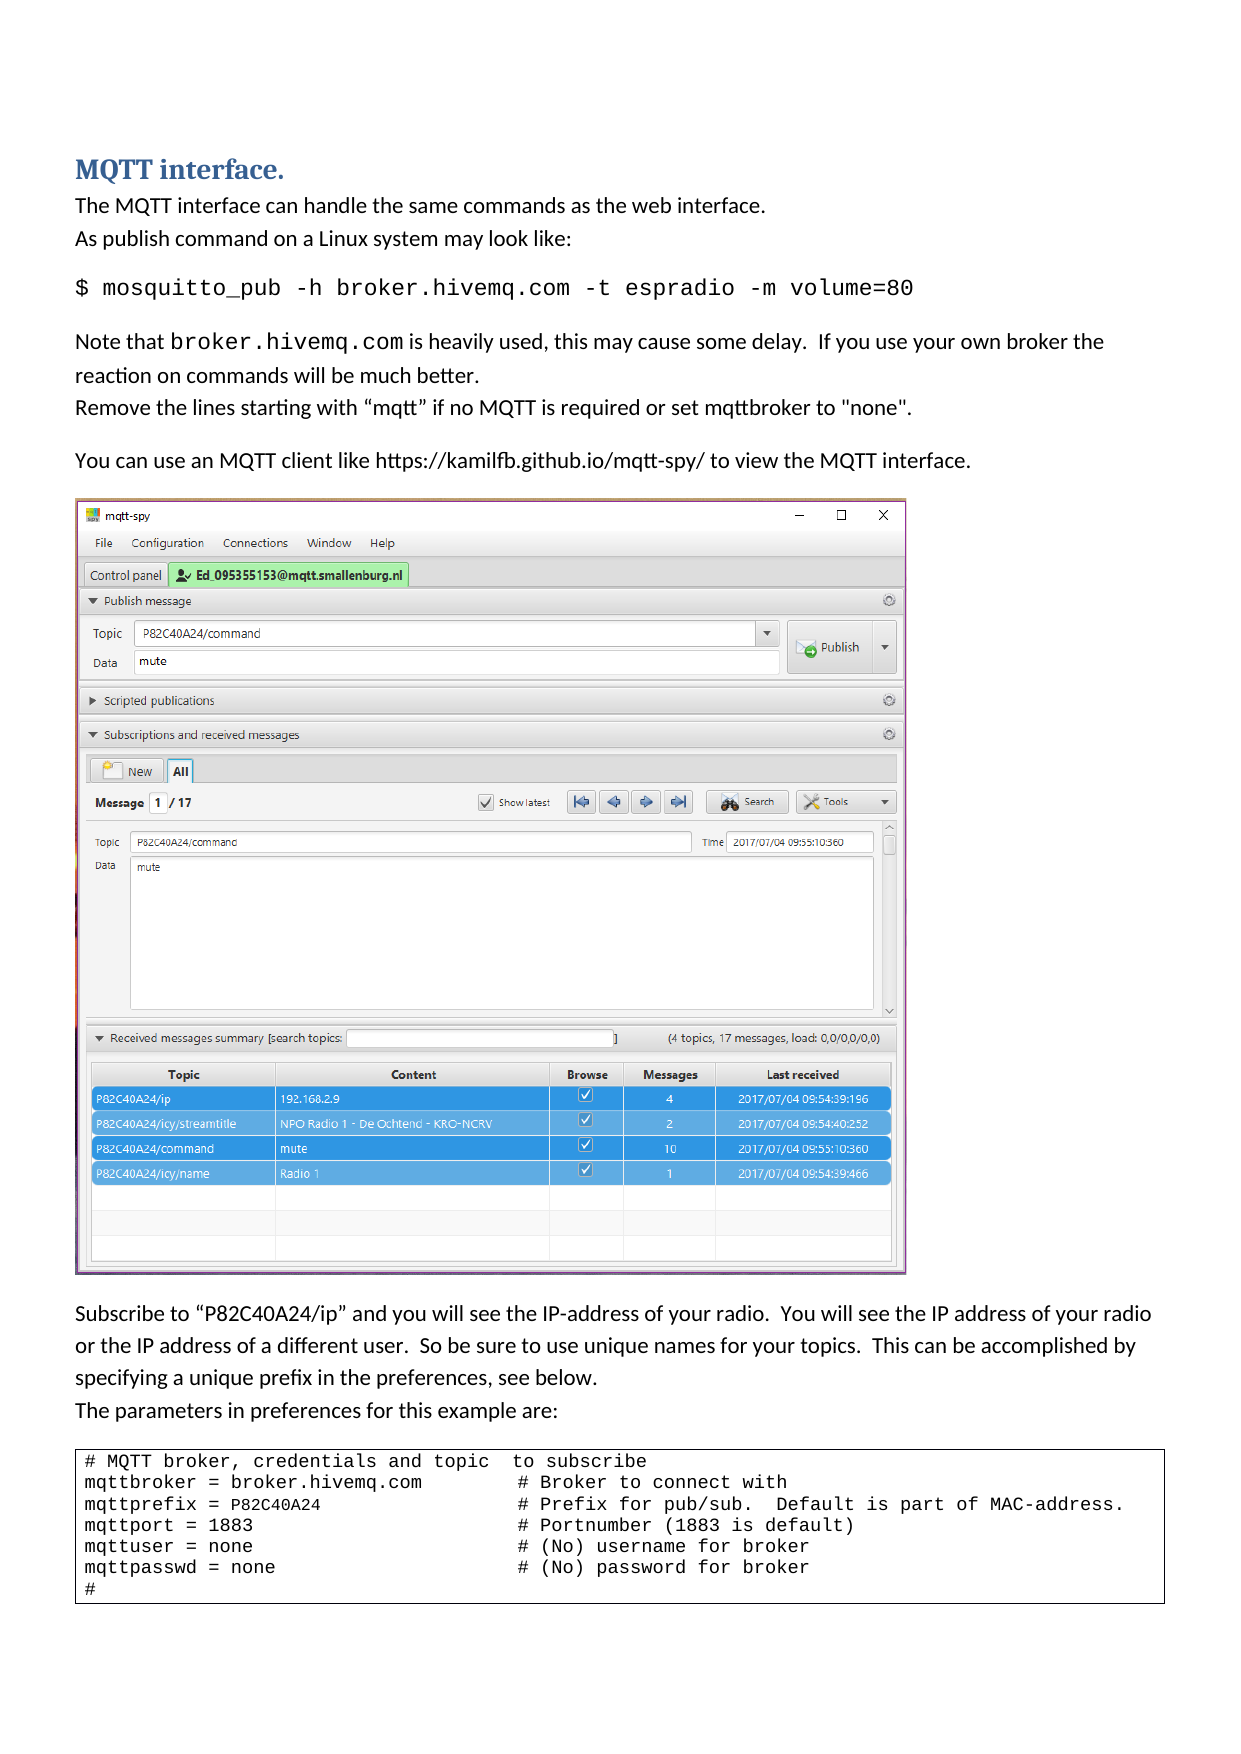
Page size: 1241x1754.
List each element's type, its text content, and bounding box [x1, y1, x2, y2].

subtitle MQTT interface. [75, 153, 1165, 187]
text The MQTT interface can handle the same commands as the web interface. As publish command on a Linux system may look like: [75, 192, 1165, 252]
text mqttpasswd = none # (No) password for broker [76, 1555, 1164, 1576]
text $ mosquitto_pub -h broker.hivemq.com -t espradio -m volume=80 [75, 277, 1165, 303]
picture [75, 498, 907, 1275]
text # [76, 1576, 1164, 1603]
text mqttprefix = P82C40A24 # Prefix for pub/sub. Default is part of MAC-address. [76, 1491, 1164, 1512]
text Note that broker.hivemq.com is heavily used, this may cause some delay. If you use your own broker the reaction on commands will be much better. Remove the lines starting with “mqtt” if no MQTT is required or set mqttbroker to "none". [75, 327, 1165, 421]
text mqttuser = none # (No) username for broker [76, 1534, 1164, 1555]
text mqttbroker = broker.hivemq.com # Broker to connect with [76, 1470, 1164, 1491]
text # MQTT broker, credentials and topic to subscribe [76, 1450, 1164, 1470]
text You can use an MQTT client like https://kamilfb.github.io/mqtt-spy/ to view the MQTT interface. [75, 446, 1165, 474]
text Subscribe to “P82C40A24/ip” and you will see the IP-address of your radio. You will see the IP address of your radio or the IP address of a different user. So be sure to use unique names for your topics. This can be accomplished by specifying a unique prefix in the preferences, see below. The parameters in preferences for this example are: [75, 1299, 1165, 1424]
text mqttport = 1883 # Portnumber (1883 is default) [76, 1512, 1164, 1534]
